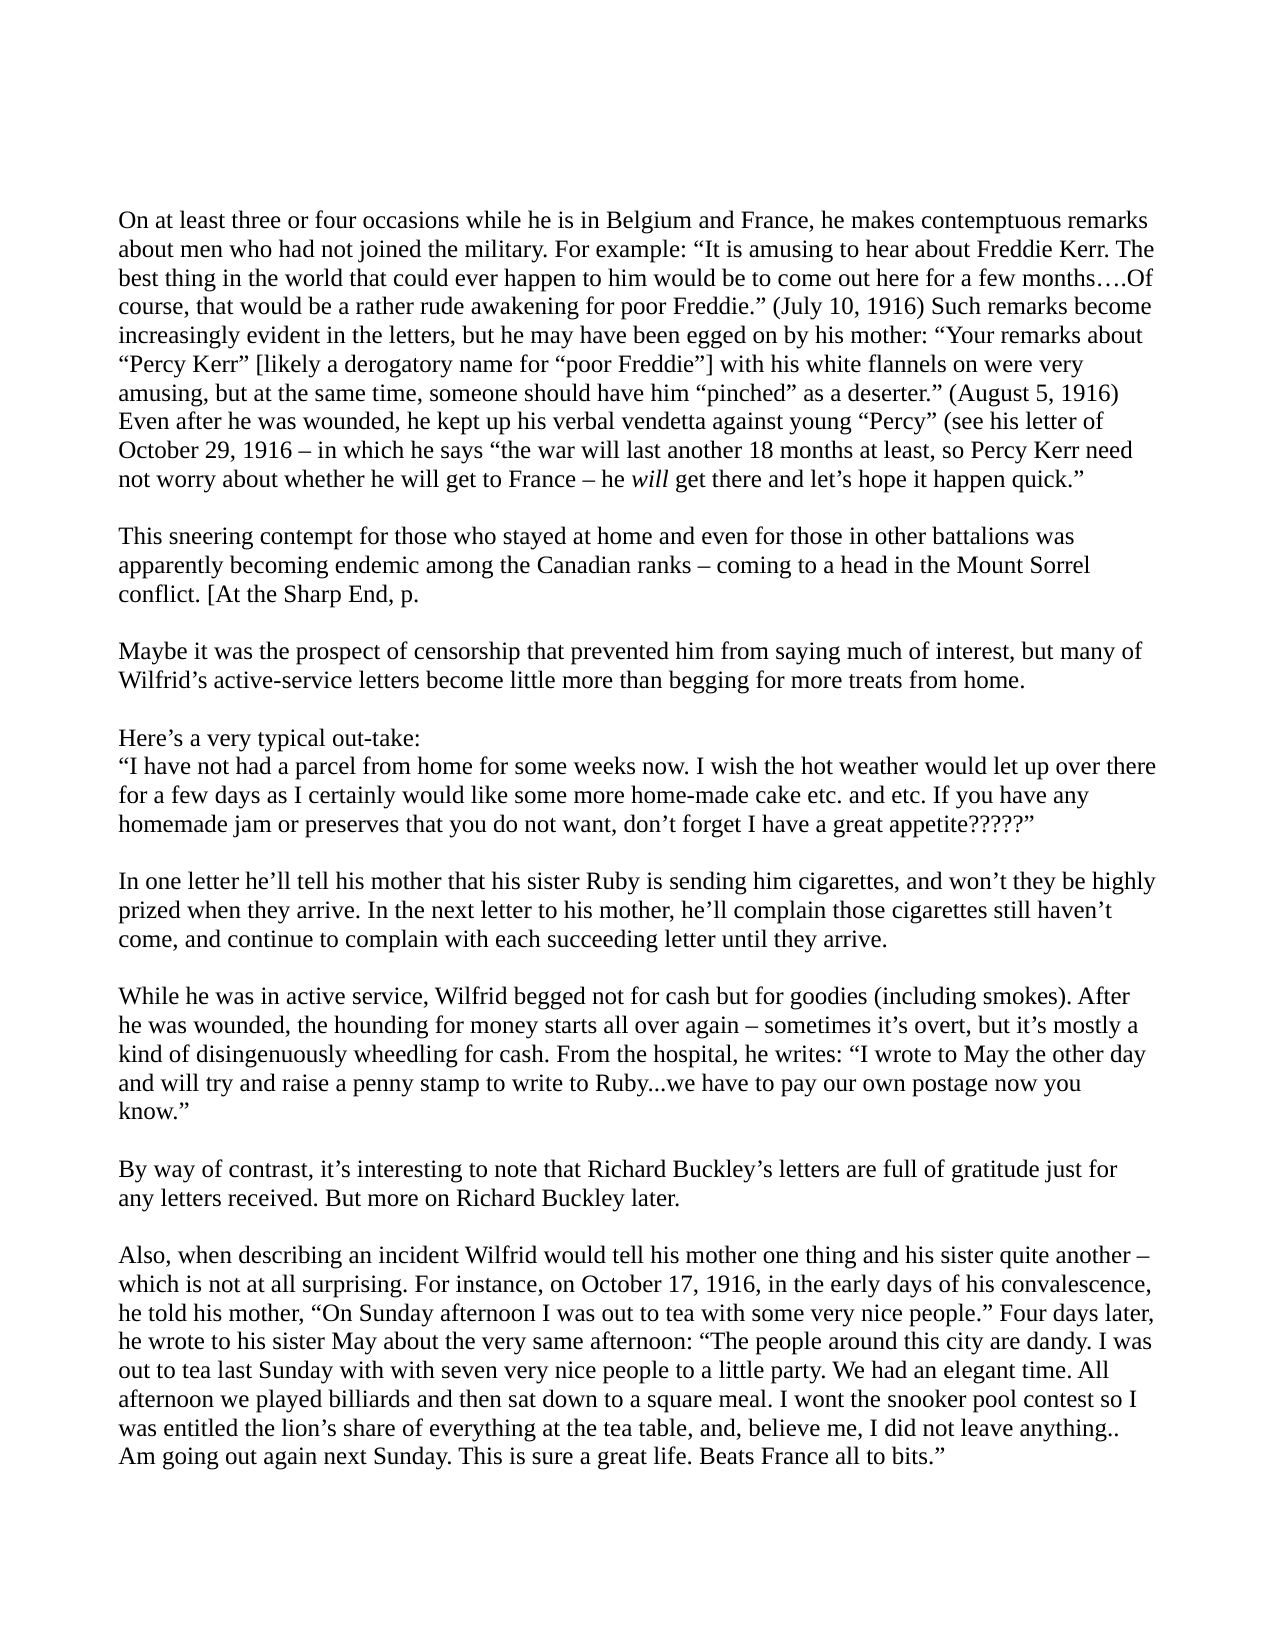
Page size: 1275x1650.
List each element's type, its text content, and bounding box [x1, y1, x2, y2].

text Also, when describing an incident Wilfrid would tell his mother one thing and his sister quite another – which is not at all surprising. For instance, on October 17, 1916, in the early days of his convalescence, he told his mother, “On Sunday afternoon I was out to tea with some very nice people.” Four days later, he wrote to his sister May about the very same afternoon: “The people around this city are dandy. I was out to tea last Sunday with with seven very nice people to a little party. We had an elegant time. All afternoon we played billiards and then sat down to a square meal. I wont the snooker pool contest so I was entitled the lion’s share of everything at the tea table, and, believe me, I did not leave anything.. Am going out again next Sunday. This is sure a great life. Beats France all to bits.” [118, 1240, 1157, 1470]
text On at least three or four occasions while he is in Belgium and France, he makes contemptuous remarks about men who had not joined the military. For example: “It is amusing to hear about Freddie Kerr. The best thing in the world that could ever happen to him would be to come out here for a few months….Of course, that would be a rather rude awakening for poor Freddie.” (July 10, 1916) Such remarks become increasingly evident in the letters, but he may have been egged on by his mother: “Your remarks about “Percy Kerr” [likely a derogatory name for “poor Freddie”] with his white flannels on were very amusing, but at the same time, someone should have him “pinched” as a deserter.” (August 5, 1916) Even after he was wounded, he kept up his verbal vendetta against young “Percy” (see his letter of October 29, 1916 – in which he says “the war will last another 18 months at least, so Percy Kerr need not worry about whether he will get to France – he will get there and let’s hope it happen quick.” [118, 205, 1157, 493]
text Here’s a very typical out-take: [118, 723, 1157, 751]
text While he was in active service, Wilfrid begged not for cash but for goodies (including smokes). After he was wounded, the hounding for money starts all over again – sometimes it’s overt, but it’s mostly a kind of disingenuously wheedling for cash. From the hospital, he writes: “I wrote to May the other day and will try and raise a penny stamp to write to Ruby...we have to pay our own postage now you know.” [118, 981, 1157, 1125]
text “I have not had a parcel from home for some weeks now. I wish the hot weather would let up over there for a few days as I certainly would like some more home-made cake etc. and etc. If you have any homemade jam or preserves that you do not want, don’t forget I have a great appetite?????” [118, 751, 1157, 838]
text Maybe it was the prospect of censorship that prevented him from saying much of interest, but many of Wilfrid’s active-service letters become little more than begging for more treats from home. [118, 636, 1157, 694]
text In one letter he’ll tell his mother that his sister Ruby is sending him cigarettes, and won’t they be highly prized when they arrive. In the next letter to his mother, he’ll complain those cigarettes still haven’t come, and continue to complain with each succeeding letter until they arrive. [118, 866, 1157, 953]
text This sneering contempt for those who stayed at home and even for those in other battalions was apparently becoming endemic among the Canadian ranks – coming to a head in the Mount Sorrel conflict. [At the Sharp End, p. [118, 521, 1157, 608]
text By way of contrast, it’s interesting to note that Richard Buckley’s letters are full of gratitude just for any letters received. But more on Richard Buckley later. [118, 1154, 1157, 1211]
